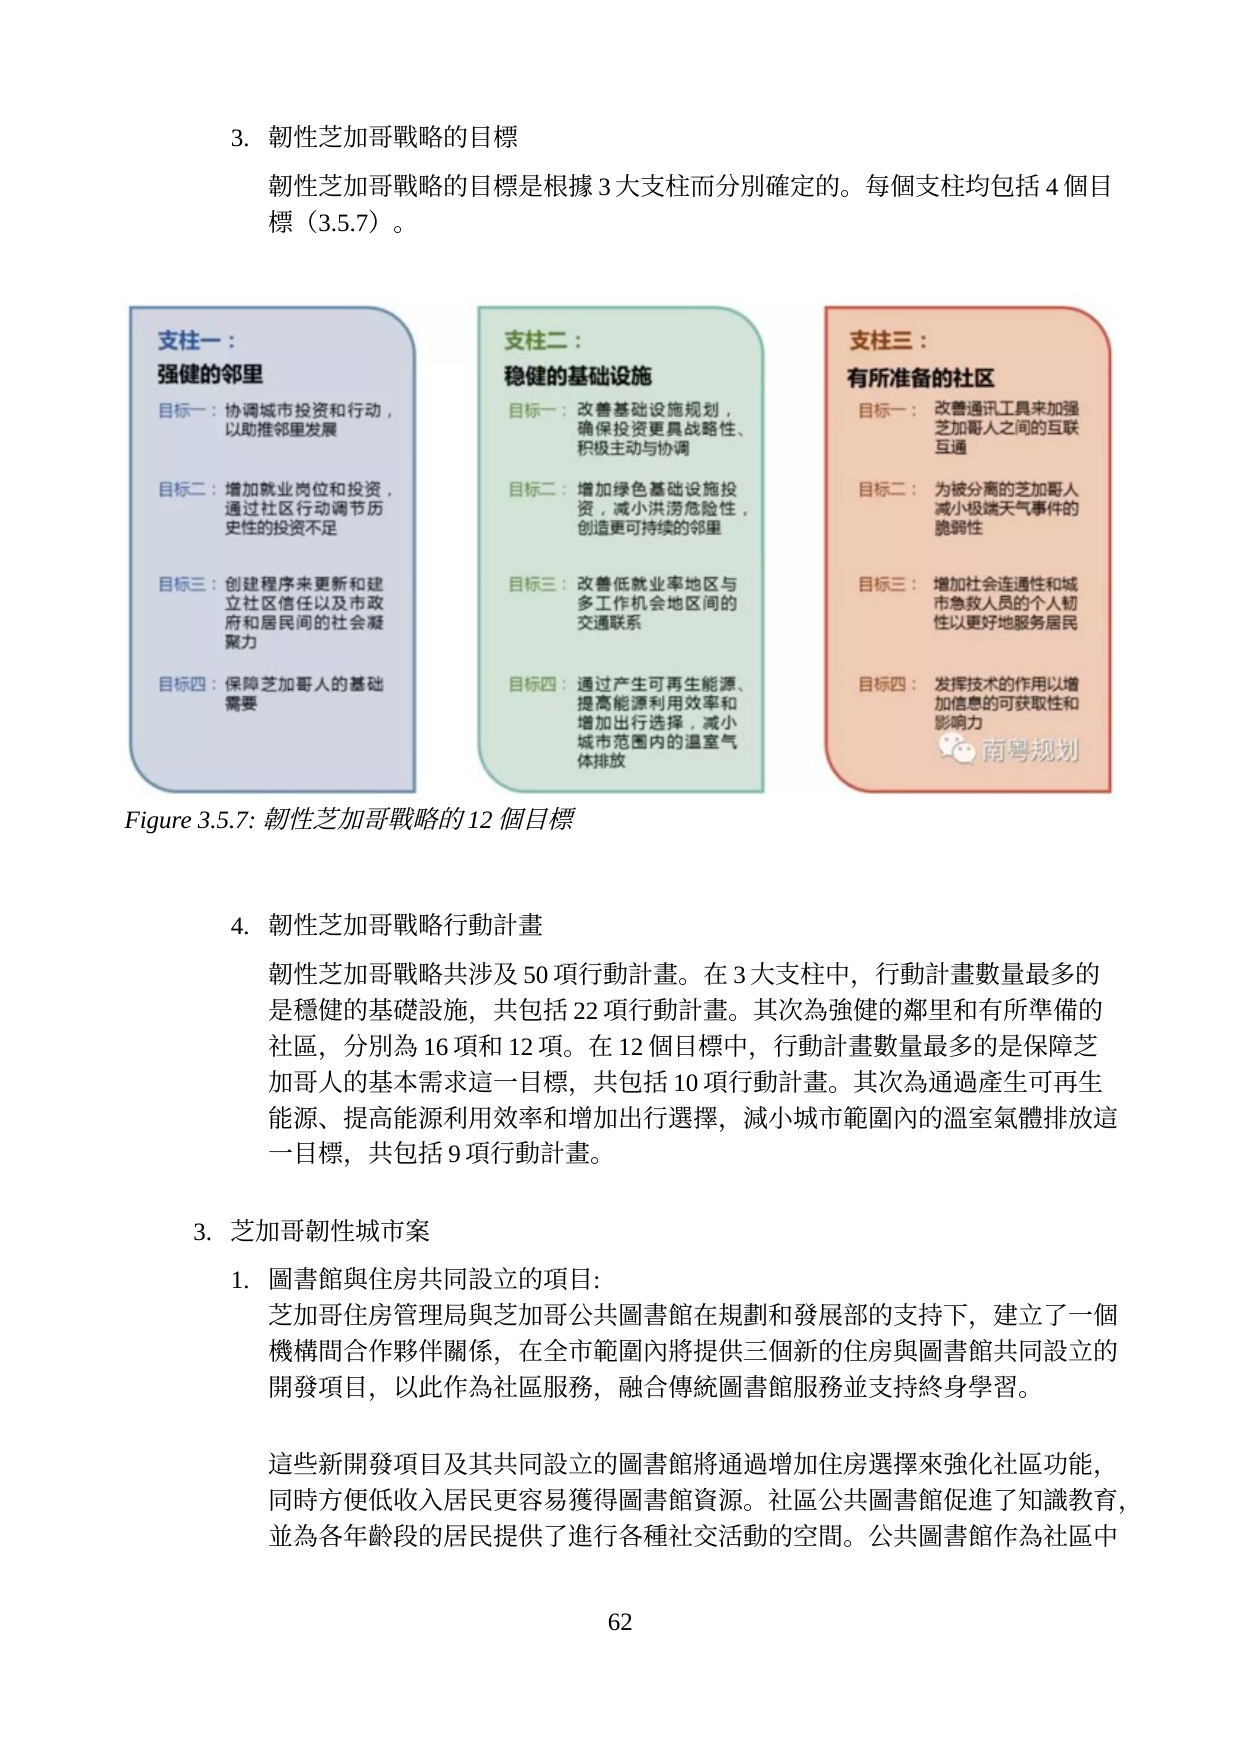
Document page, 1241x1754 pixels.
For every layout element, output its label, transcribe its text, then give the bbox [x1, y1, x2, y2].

picture [118, 292, 1123, 801]
list 芝加哥韌性城市案 [193, 1211, 1122, 1247]
list 韌性芝加哥戰略的目標是根據3大支柱而分別確定的。每個支柱均包括4個目標（3.5.7）。 [231, 167, 1122, 267]
list 這些新開發項目及其共同設立的圖書館將通過增加住房選擇來強化社區功能，同時方便低收入居民更容易獲得圖書館資源。社區公共圖書館促進了知識教育，並為各年齡段的居民提供了進行各種社交活動的空間。公共圖書館作為社區中心，為來自不同背景的居民提供聯繫和交流的場所。這些住房項目考慮不同收入居民，提升公共服務設施，改善居住環境和生活品質，促進了社會公平。與當前國內生活品質提升、改善人居環境的需求不謀而合。 [231, 1445, 1122, 1553]
list 韌性芝加哥戰略的目標 [231, 118, 1122, 154]
list 圖書館與住房共同設立的項目: 芝加哥住房管理局與芝加哥公共圖書館在規劃和發展部的支持下，建立了一個機構間合作夥伴關係，在全市範圍內將提供三個新的住房與圖書館共同設立的開發項目，以此作為社區服務，融合傳統圖書館服務並支持終身學習。 [231, 1260, 1122, 1432]
list 韌性芝加哥戰略行動計畫 [231, 906, 1122, 942]
list Figure 3.5.7: 韌性芝加哥戰略的12個目標 [118, 801, 1122, 836]
list 韌性芝加哥戰略共涉及50項行動計畫。在3大支柱中，行動計畫數量最多的是穩健的基礎設施，共包括22項行動計畫。其次為強健的鄰里和有所準備的社區，分別為16項和12項。在12個目標中，行動計畫數量最多的是保障芝加哥人的基本需求這一目標，共包括10項行動計畫。其次為通過產生可再生能源、提高能源利用效率和增加出行選擇，減小城市範圍內的溫室氣體排放這一目標，共包括9項行動計畫。 [231, 954, 1122, 1199]
